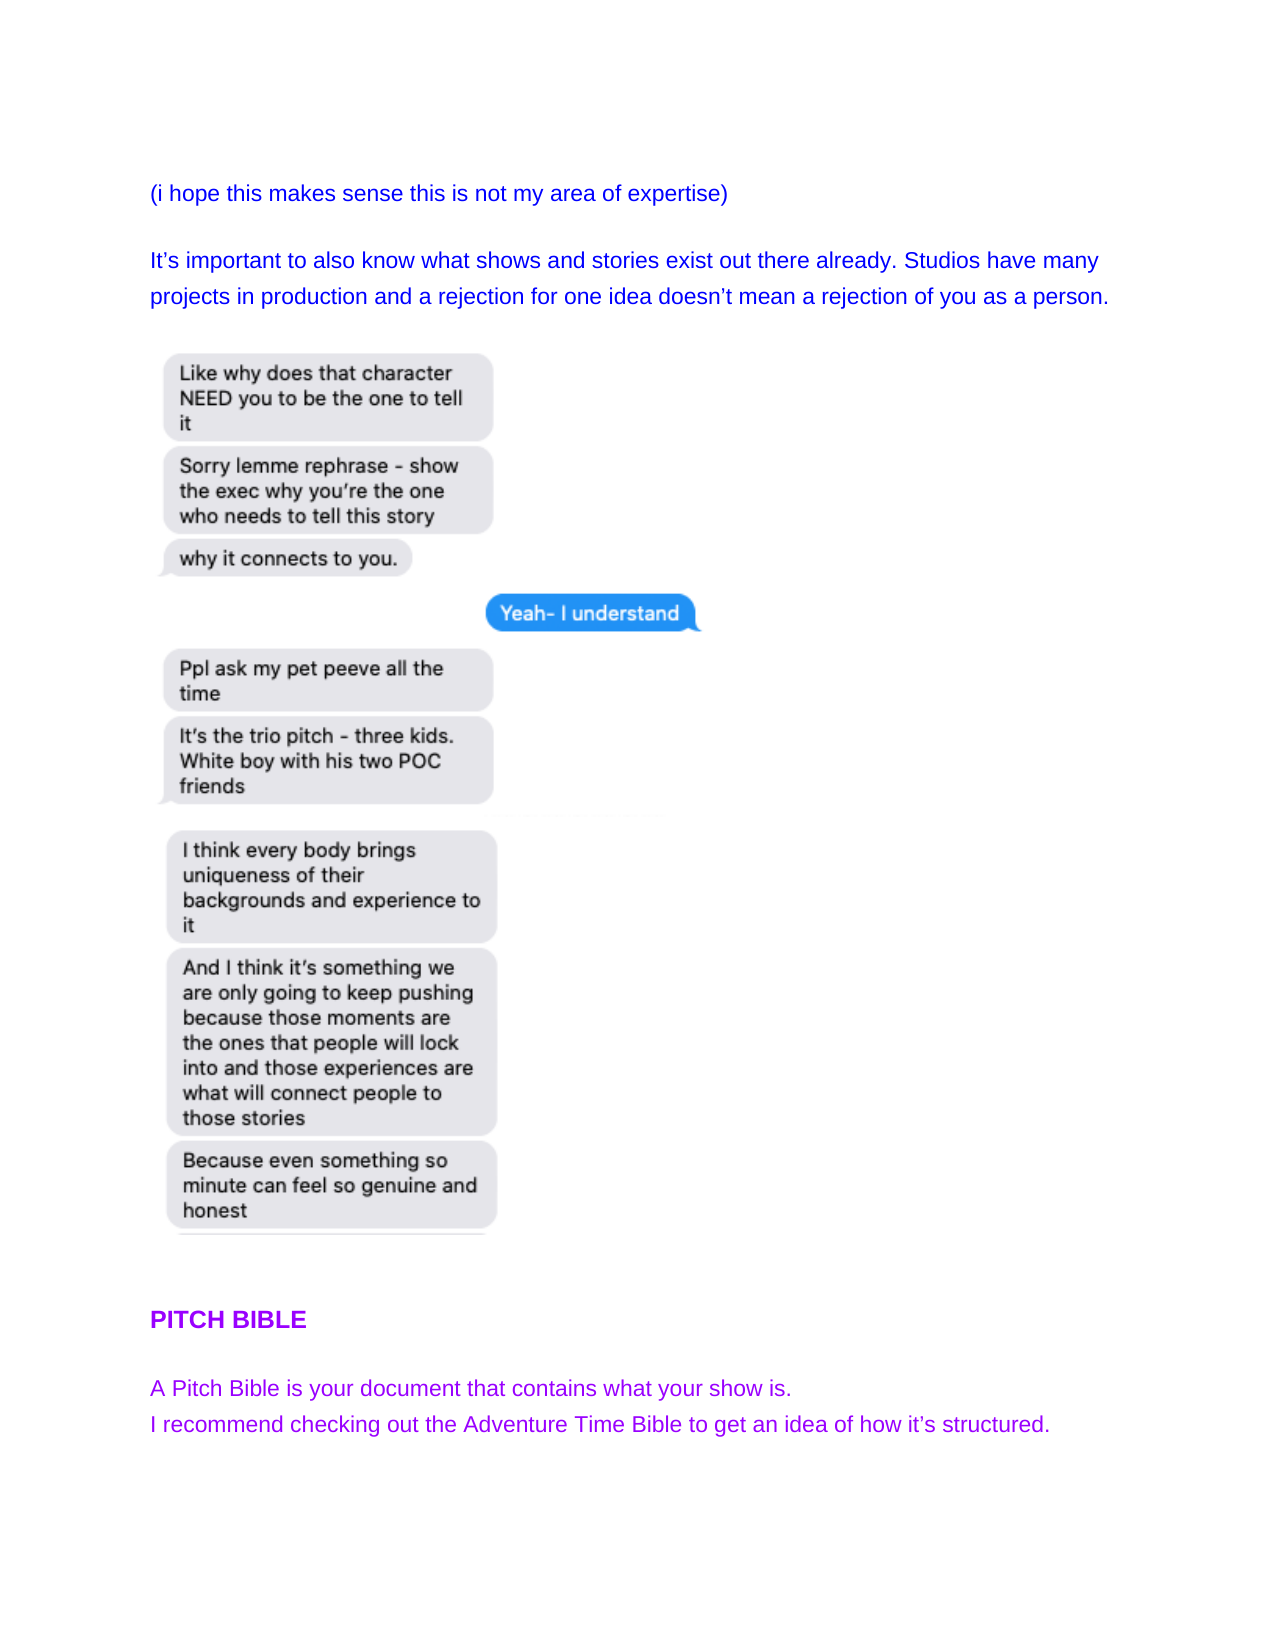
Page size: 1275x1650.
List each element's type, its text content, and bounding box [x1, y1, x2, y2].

picture [150, 826, 525, 1235]
text PITCH BIBLE [150, 1305, 1125, 1334]
text A Pitch Bible is your document that contains what your show is. [150, 1375, 1125, 1401]
text I recommend checking out the Adventure Time Bible to get an idea of how it’s structured. [150, 1411, 1125, 1438]
text It’s important to also know what shows and stories exist out there already. Studios have many projects in production and a rejection for one idea doesn’t mean a rejection of you as a person. [150, 247, 1125, 309]
text (i hope this makes sense this is not my area of expertise) [150, 180, 1125, 207]
picture [150, 349, 705, 817]
